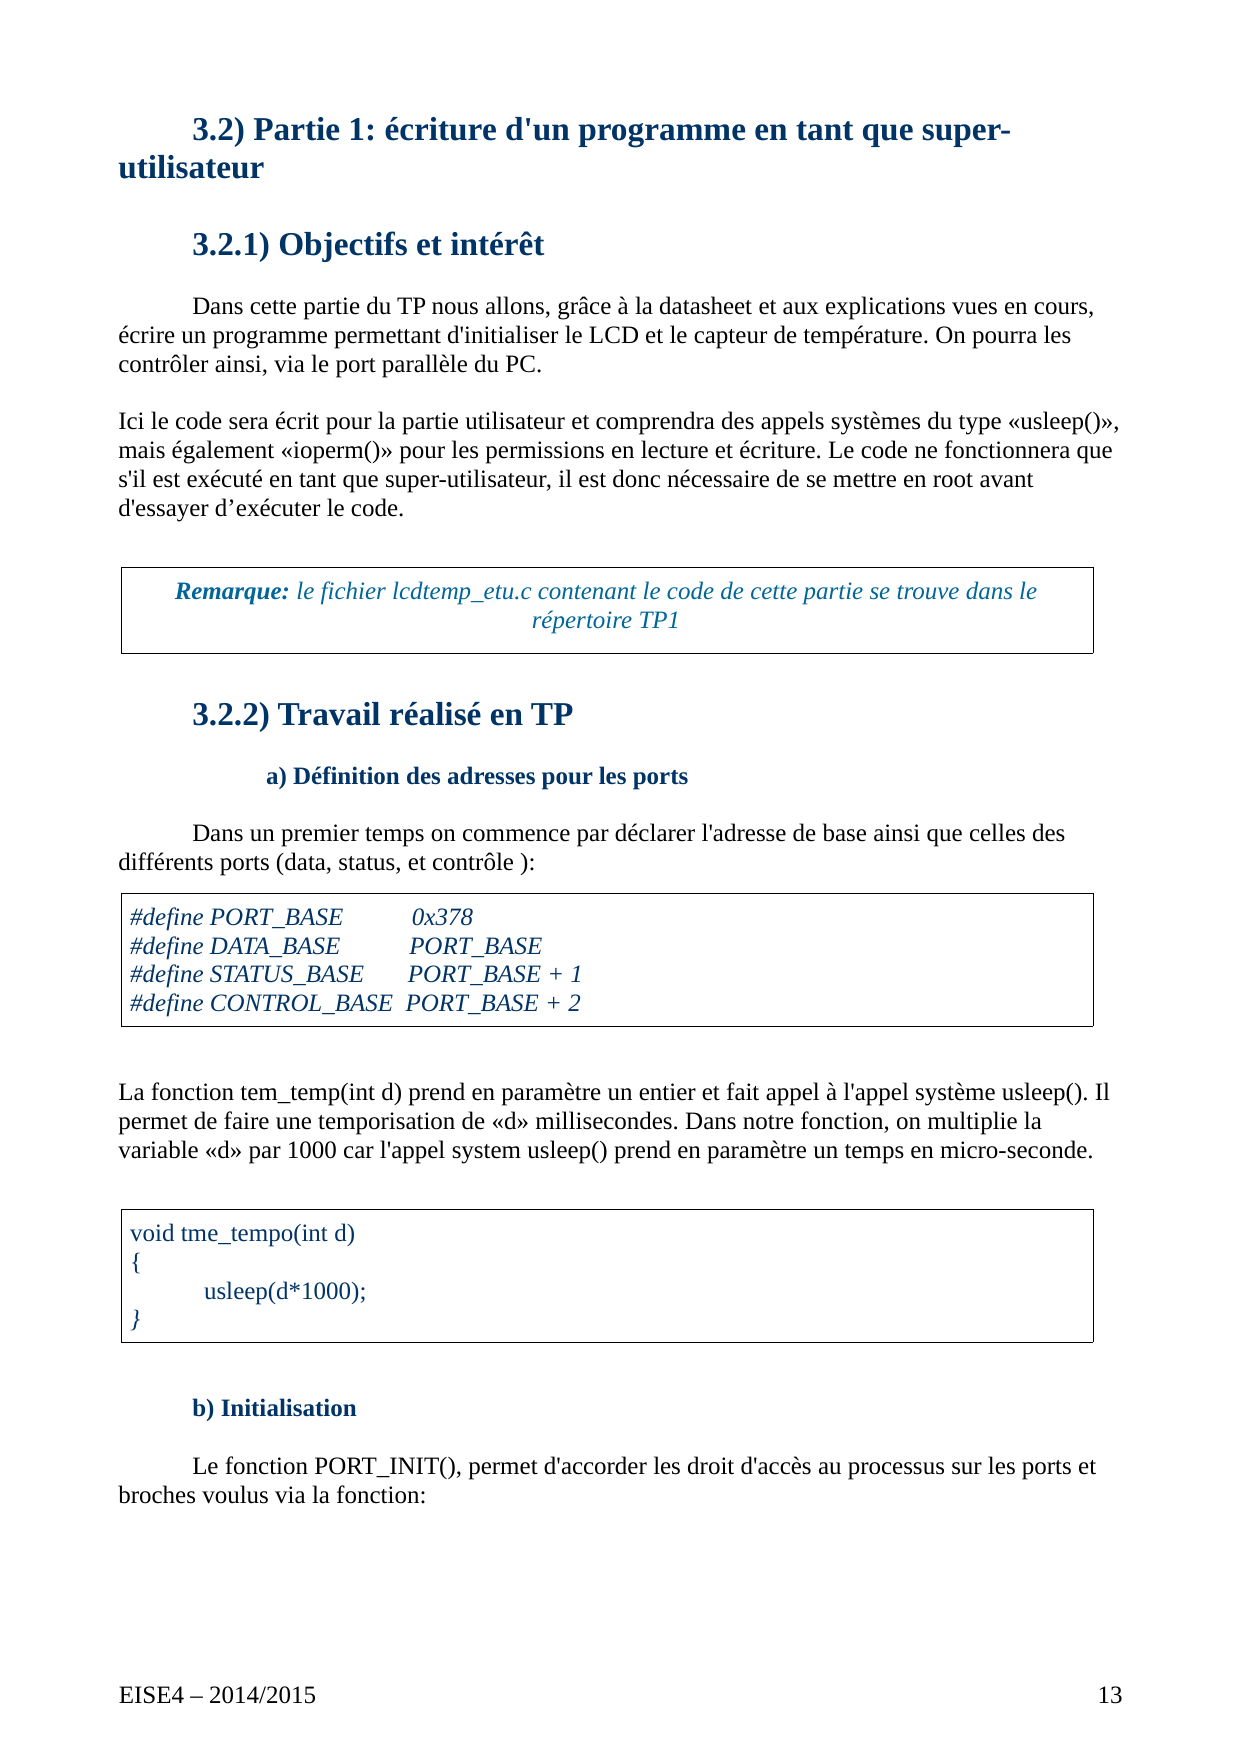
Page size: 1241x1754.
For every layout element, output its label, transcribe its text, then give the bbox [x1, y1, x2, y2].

text La fonction tem_temp(int d) prend en paramètre un entier et fait appel à l'appel système usleep(). Il permet de faire une temporisation de «d» millisecondes. Dans notre fonction, on multiplie la variable «d» par 1000 car l'appel system usleep() prend en paramètre un temps en micro-seconde. [118, 1077, 1122, 1163]
text usleep(d*1000); [130, 1276, 1084, 1304]
text Dans un premier temps on commence par déclarer l'adresse de base ainsi que celles des différents ports (data, status, et contrôle ): [118, 818, 1122, 876]
text #define CONTROL_BASE PORT_BASE + 2 [130, 988, 1084, 1017]
text #define STATUS_BASE PORT_BASE + 1 [130, 959, 1084, 988]
text #define DATA_BASE PORT_BASE [130, 931, 1084, 959]
text a) Définition des adresses pour les ports [118, 761, 1122, 790]
text { [130, 1247, 1084, 1276]
text 3.2.1) Objectifs et intérêt [118, 224, 1122, 263]
text #define PORT_BASE 0x378 [130, 902, 1084, 931]
text b) Initialisation [118, 1393, 1122, 1422]
text void tme_tempo(int d) [130, 1218, 1084, 1247]
text 3.2.2) Travail réalisé en TP [118, 694, 1122, 732]
text Le fonction PORT_INIT(), permet d'accorder les droit d'accès au processus sur les ports et broches voulus via la fonction: [118, 1451, 1122, 1508]
text } [130, 1304, 1084, 1333]
text Ici le code sera écrit pour la partie utilisateur et comprendra des appels systèmes du type «usleep()», mais également «ioperm()» pour les permissions en lecture et écriture. Le code ne fonctionnera que s'il est exécuté en tant que super-utilisateur, il est donc nécessaire de se mettre en root avant d'essayer d’exécuter le code. [118, 406, 1122, 521]
text Dans cette partie du TP nous allons, grâce à la datasheet et aux explications vues en cours, écrire un programme permettant d'initialiser le LCD et le capteur de température. On pourra les contrôler ainsi, via le port parallèle du PC. [118, 291, 1122, 378]
text 3.2) Partie 1: écriture d'un programme en tant que super-utilisateur [118, 109, 1122, 186]
text Remarque: le fichier lcdtemp_etu.c contenant le code de cette partie se trouve dans le répertoire TP1 [130, 576, 1084, 634]
